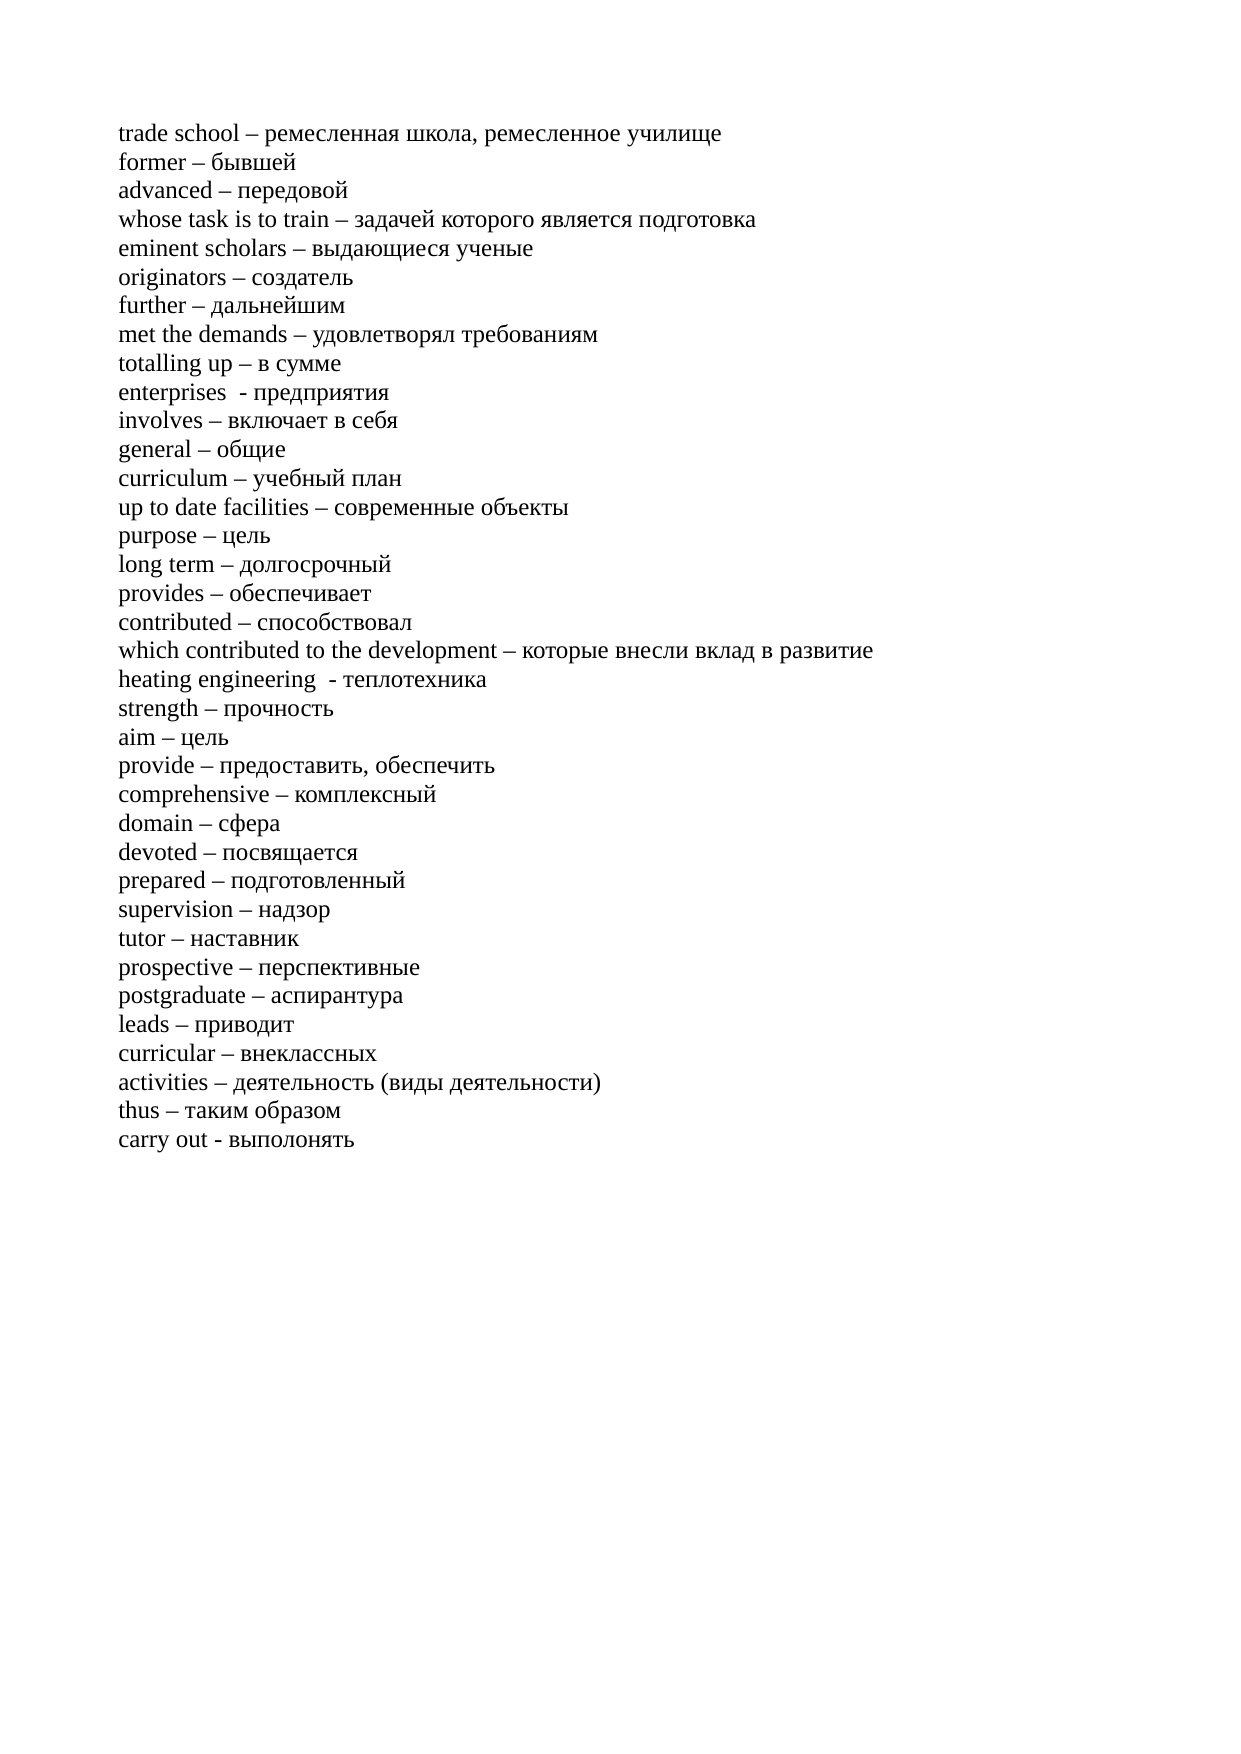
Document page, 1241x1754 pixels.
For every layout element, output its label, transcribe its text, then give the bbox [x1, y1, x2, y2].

text advanced – передовой [118, 176, 1122, 204]
text provide – предоставить, обеспечить [118, 751, 1122, 779]
text trade school – ремесленная школа, ремесленное училище [118, 118, 1122, 147]
text whose task is to train – задачей которого является подготовка [118, 204, 1122, 233]
text activities – деятельность (виды деятельности) [118, 1067, 1122, 1096]
text met the demands – удовлетворял требованиям [118, 319, 1122, 348]
text prospective – перспективные [118, 952, 1122, 981]
text aim – цель [118, 722, 1122, 751]
text tutor – наставник [118, 923, 1122, 952]
text heating engineering - теплотехника [118, 664, 1122, 693]
text involves – включает в себя [118, 406, 1122, 434]
text leads – приводит [118, 1009, 1122, 1038]
text enterprises - предприятия [118, 377, 1122, 406]
text supervision – надзор [118, 894, 1122, 923]
text further – дальнейшим [118, 291, 1122, 319]
text originators – создатель [118, 262, 1122, 291]
text curriculum – учебный план [118, 463, 1122, 492]
text totalling up – в сумме [118, 348, 1122, 377]
text curricular – внеклассных [118, 1038, 1122, 1067]
text purpose – цель [118, 521, 1122, 549]
text carry out - выполонять [118, 1124, 1122, 1153]
text comprehensive – комплексный [118, 779, 1122, 808]
text postgraduate – аспирантура [118, 981, 1122, 1009]
text strength – прочность [118, 693, 1122, 722]
text former – бывшей [118, 147, 1122, 176]
text devoted – посвящается [118, 837, 1122, 866]
text contributed – способствовал [118, 607, 1122, 636]
text up to date facilities – современные объекты [118, 492, 1122, 521]
text domain – сфера [118, 808, 1122, 837]
text prepared – подготовленный [118, 866, 1122, 894]
text general – общие [118, 434, 1122, 463]
text eminent scholars – выдающиеся ученые [118, 233, 1122, 262]
text long term – долгосрочный [118, 549, 1122, 578]
text thus – таким образом [118, 1096, 1122, 1124]
text which contributed to the development – которые внесли вклад в развитие [118, 636, 1122, 664]
text provides – обеспечивает [118, 578, 1122, 607]
